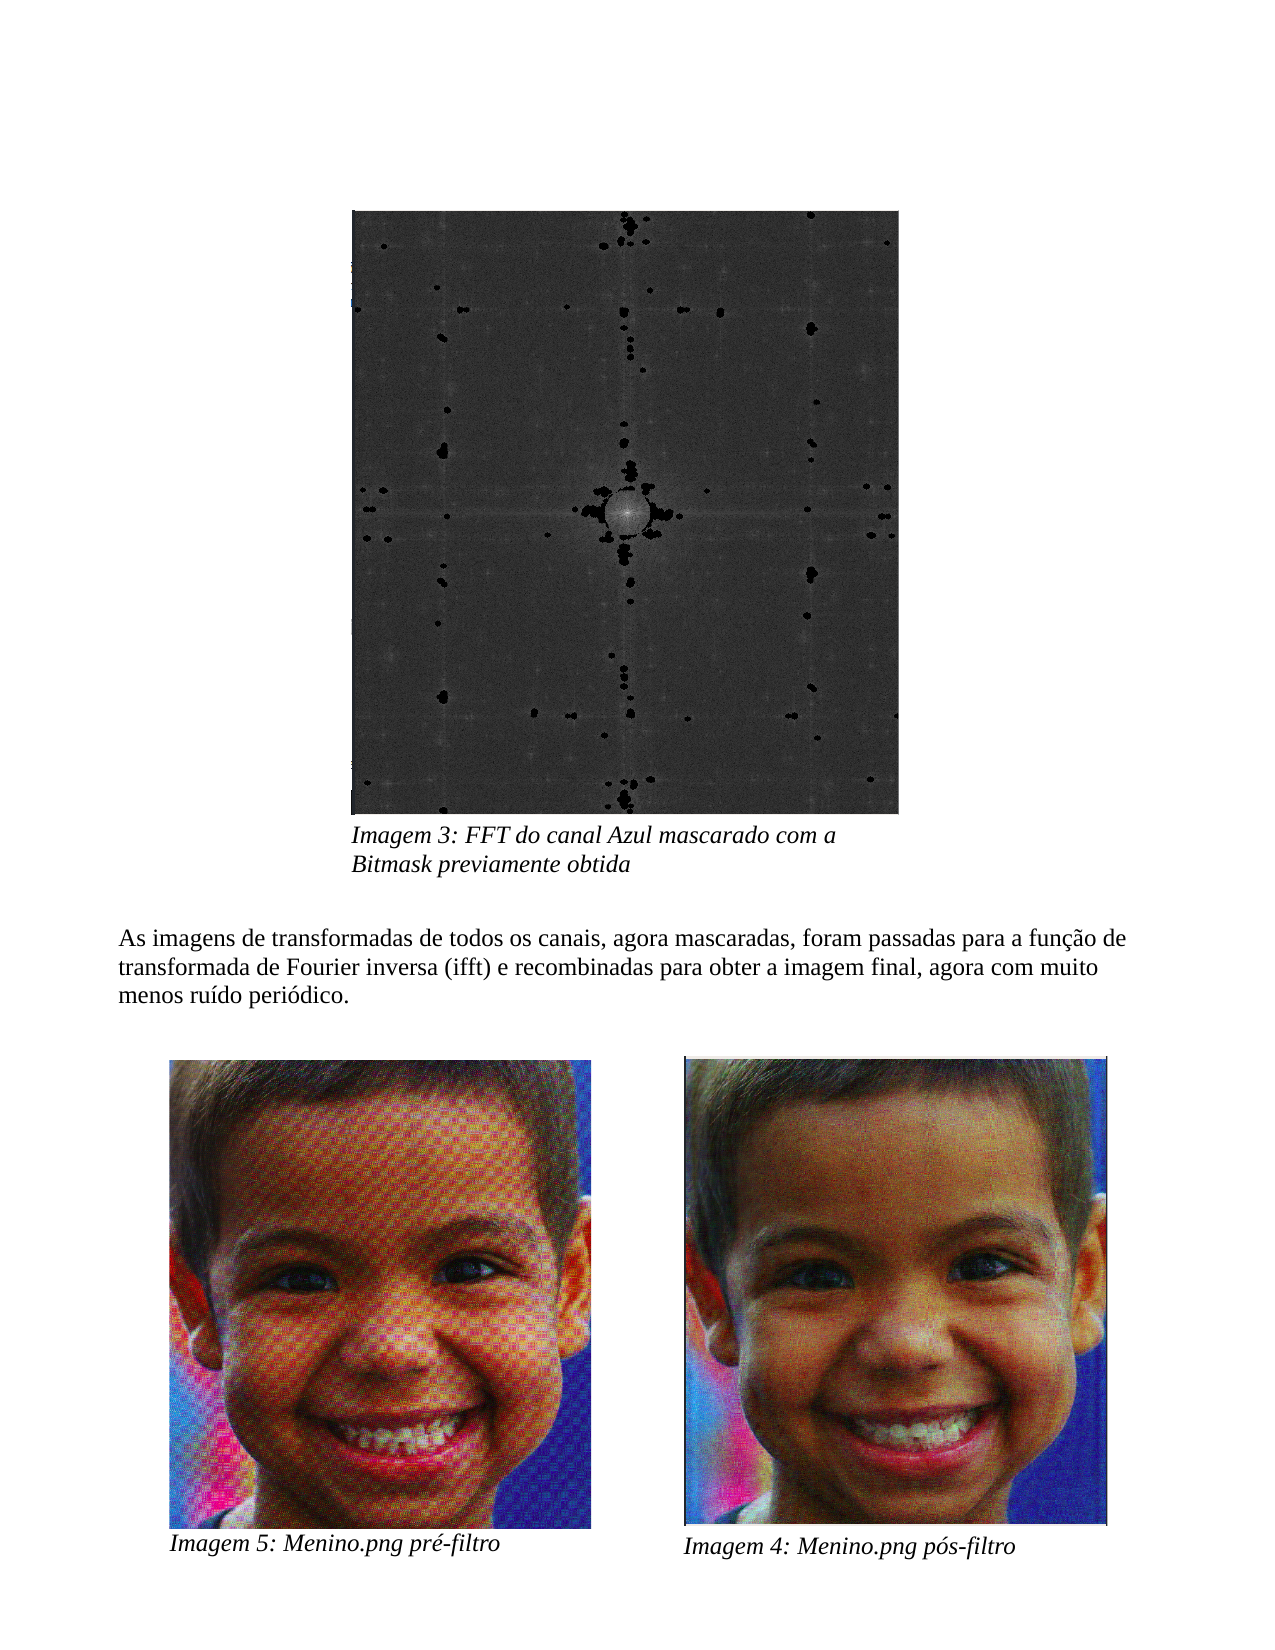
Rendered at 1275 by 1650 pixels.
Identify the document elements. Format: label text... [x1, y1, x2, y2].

text As imagens de transformadas de todos os canais, agora mascaradas, foram passadas para a função de transformada de Fourier inversa (ifft) e recombinadas para obter a imagem final, agora com muito menos ruído periódico. [118, 923, 1157, 1009]
text Imagem 5: Menino.png pré-filtro [169, 1529, 591, 1557]
picture [683, 1056, 1108, 1526]
picture [169, 1060, 592, 1529]
text Imagem 4: Menino.png pós-filtro [683, 1526, 1107, 1560]
text Imagem 3: FFT do canal Azul mascarado com a Bitmask previamente obtida [351, 815, 899, 877]
picture [351, 210, 899, 815]
